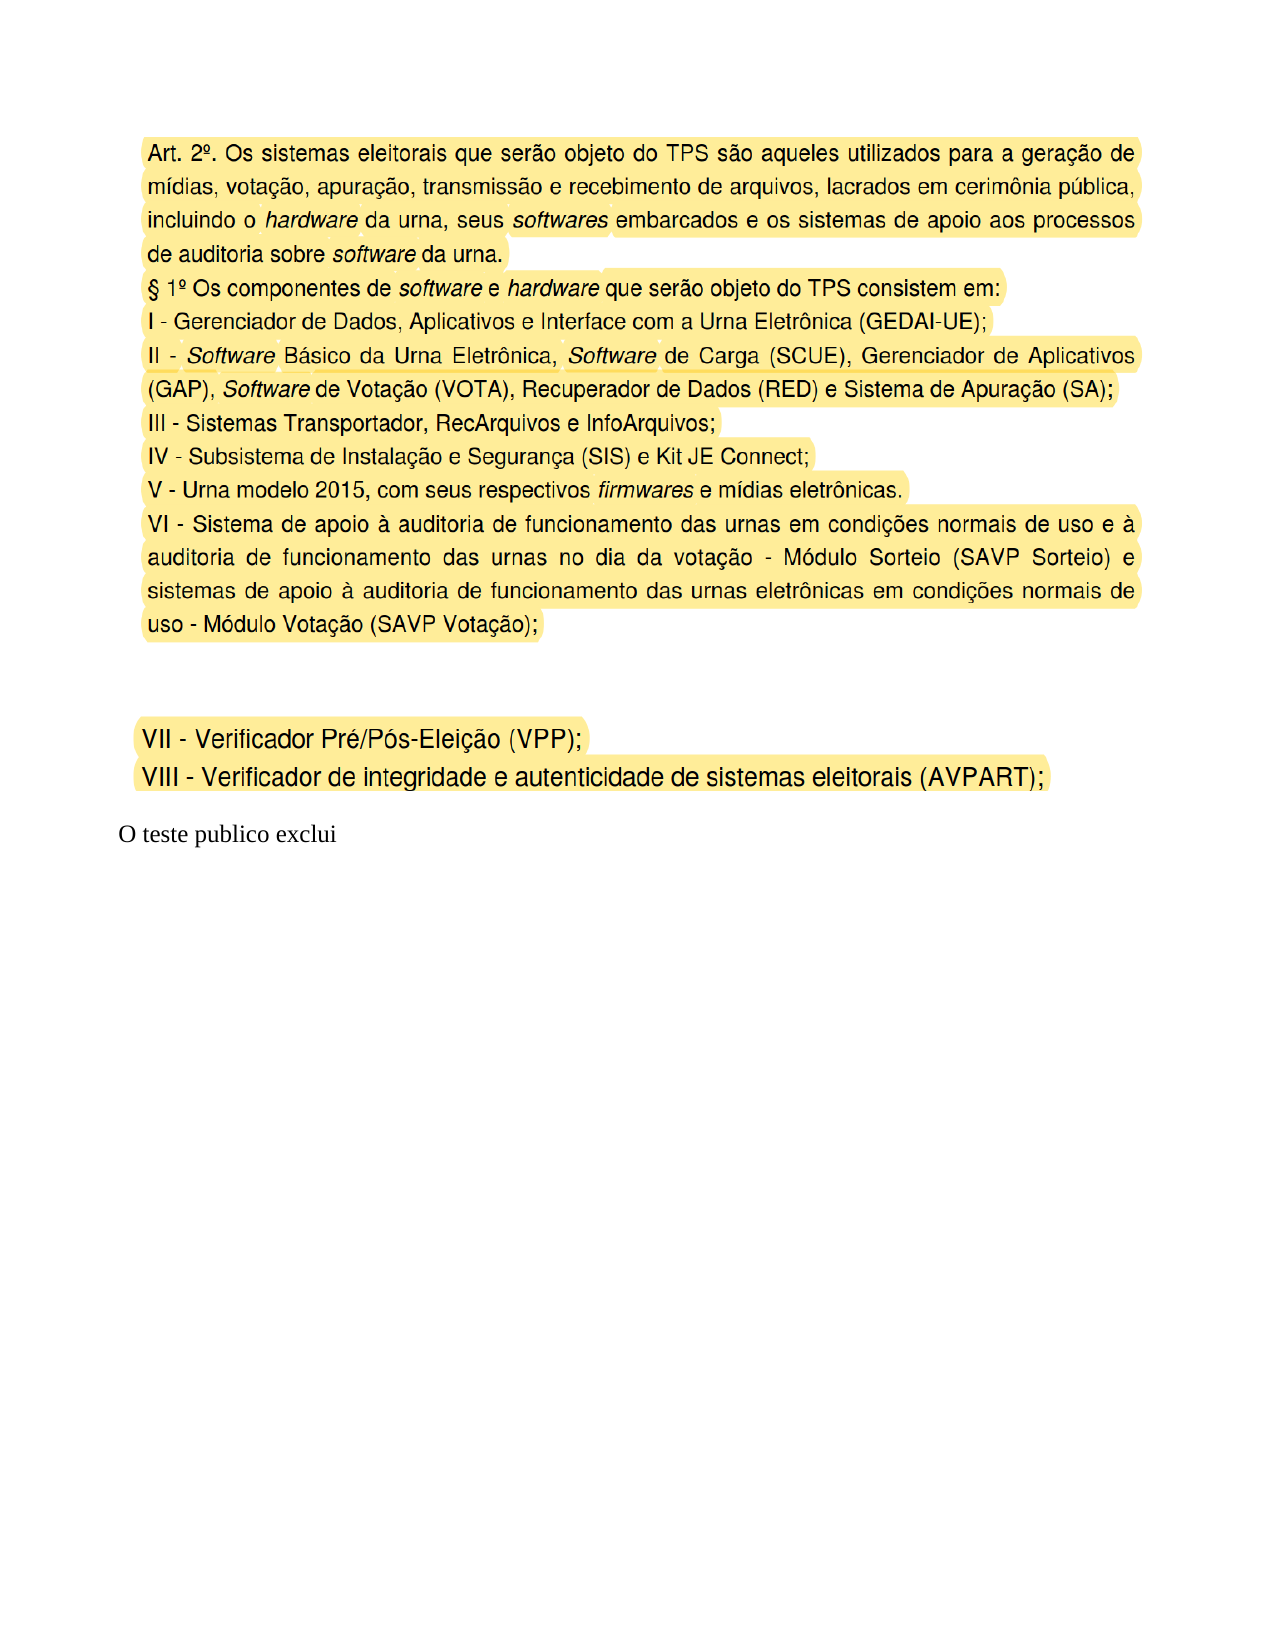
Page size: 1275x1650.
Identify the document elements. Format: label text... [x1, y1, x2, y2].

picture [118, 709, 1157, 791]
text O teste publico exclui [118, 819, 1157, 848]
picture [118, 137, 1157, 658]
